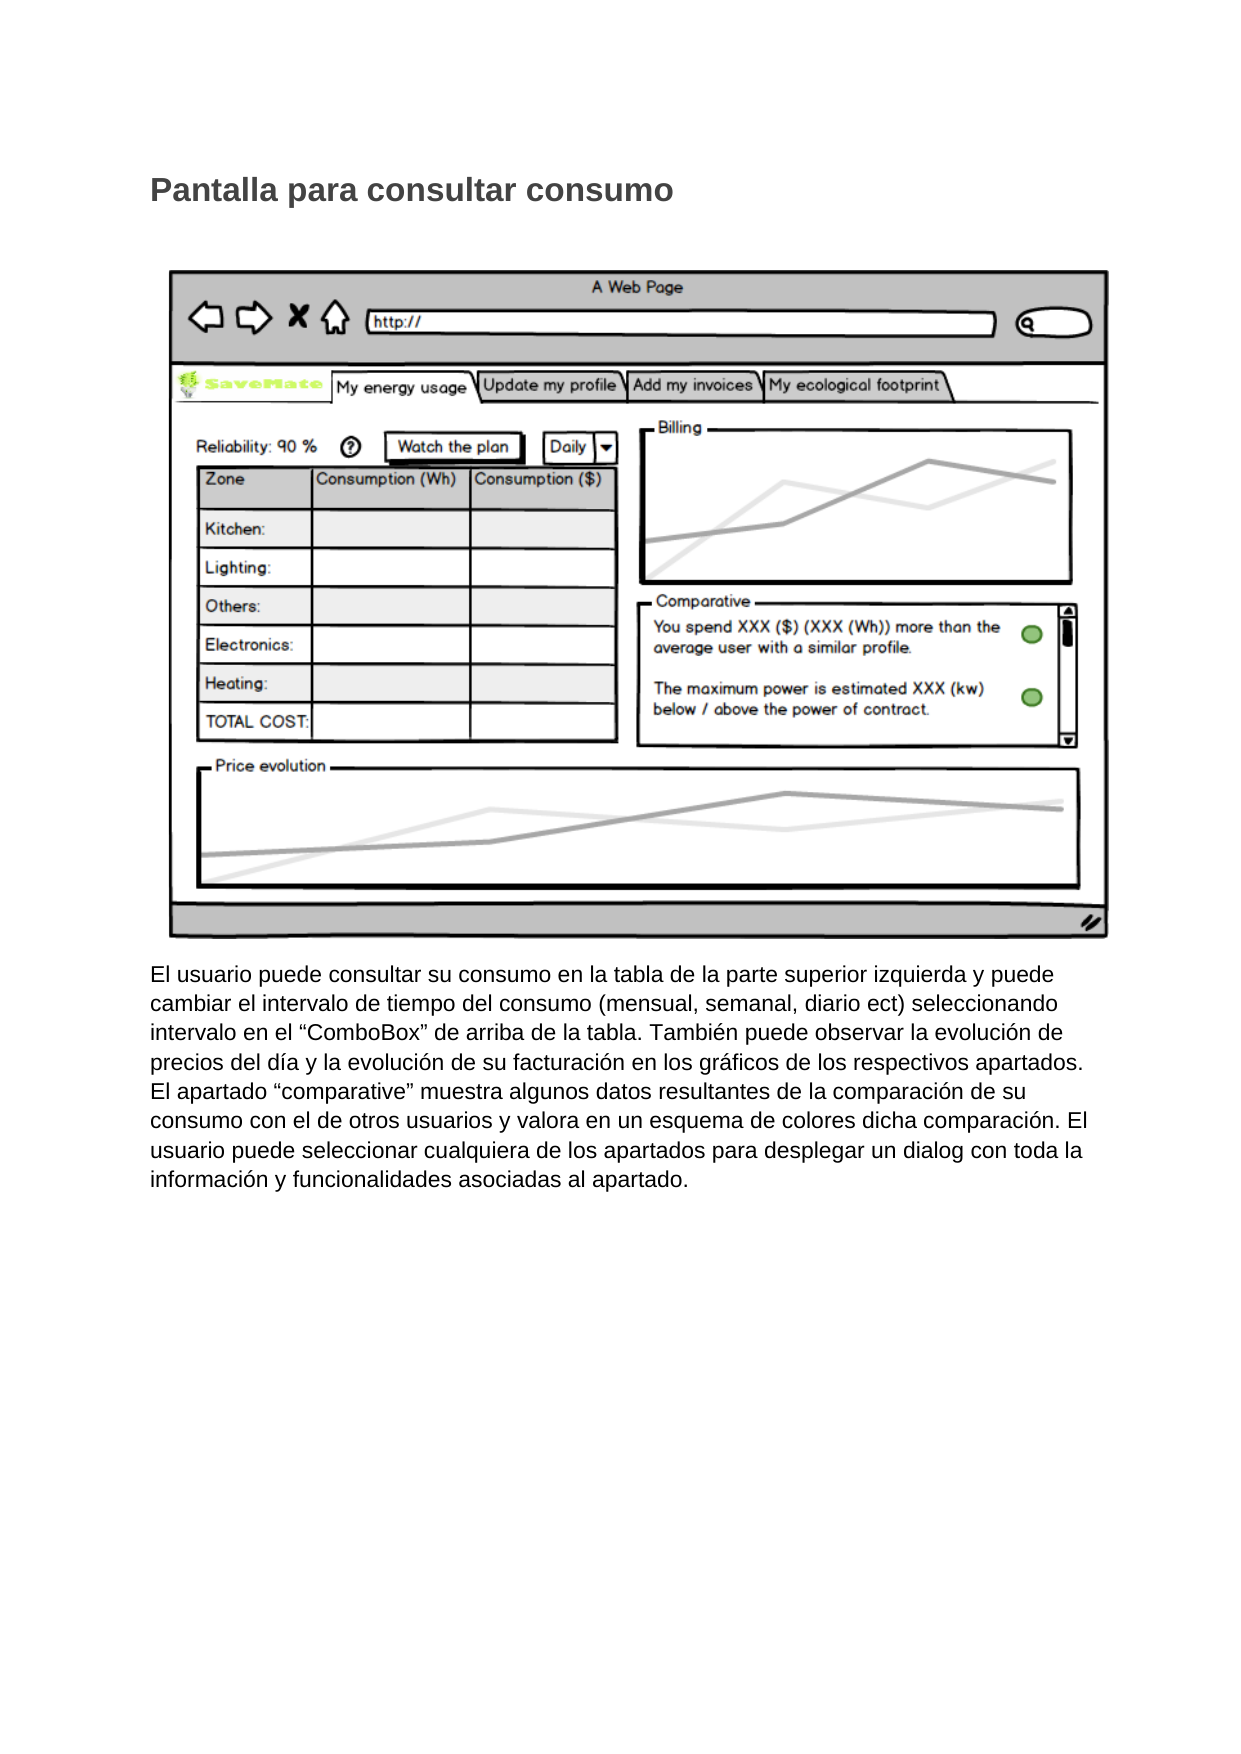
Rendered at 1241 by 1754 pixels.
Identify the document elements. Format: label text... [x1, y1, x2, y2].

picture [168, 270, 1109, 939]
subtitle Pantalla para consultar consumo [150, 171, 1091, 208]
text El usuario puede consultar su consumo en la tabla de la parte superior izquierda y puede cambiar el intervalo de tiempo del consumo (mensual, semanal, diario ect) seleccionando intervalo en el “ComboBox” de arriba de la tabla. También puede observar la evolución de precios del día y la evolución de su facturación en los gráficos de los respectivos apartados. El apartado “comparative” muestra algunos datos resultantes de la comparación de su consumo con el de otros usuarios y valora en un esquema de colores dicha comparación. El usuario puede seleccionar cualquiera de los apartados para desplegar un dialog con toda la información y funcionalidades asociadas al apartado. [150, 961, 1091, 1193]
